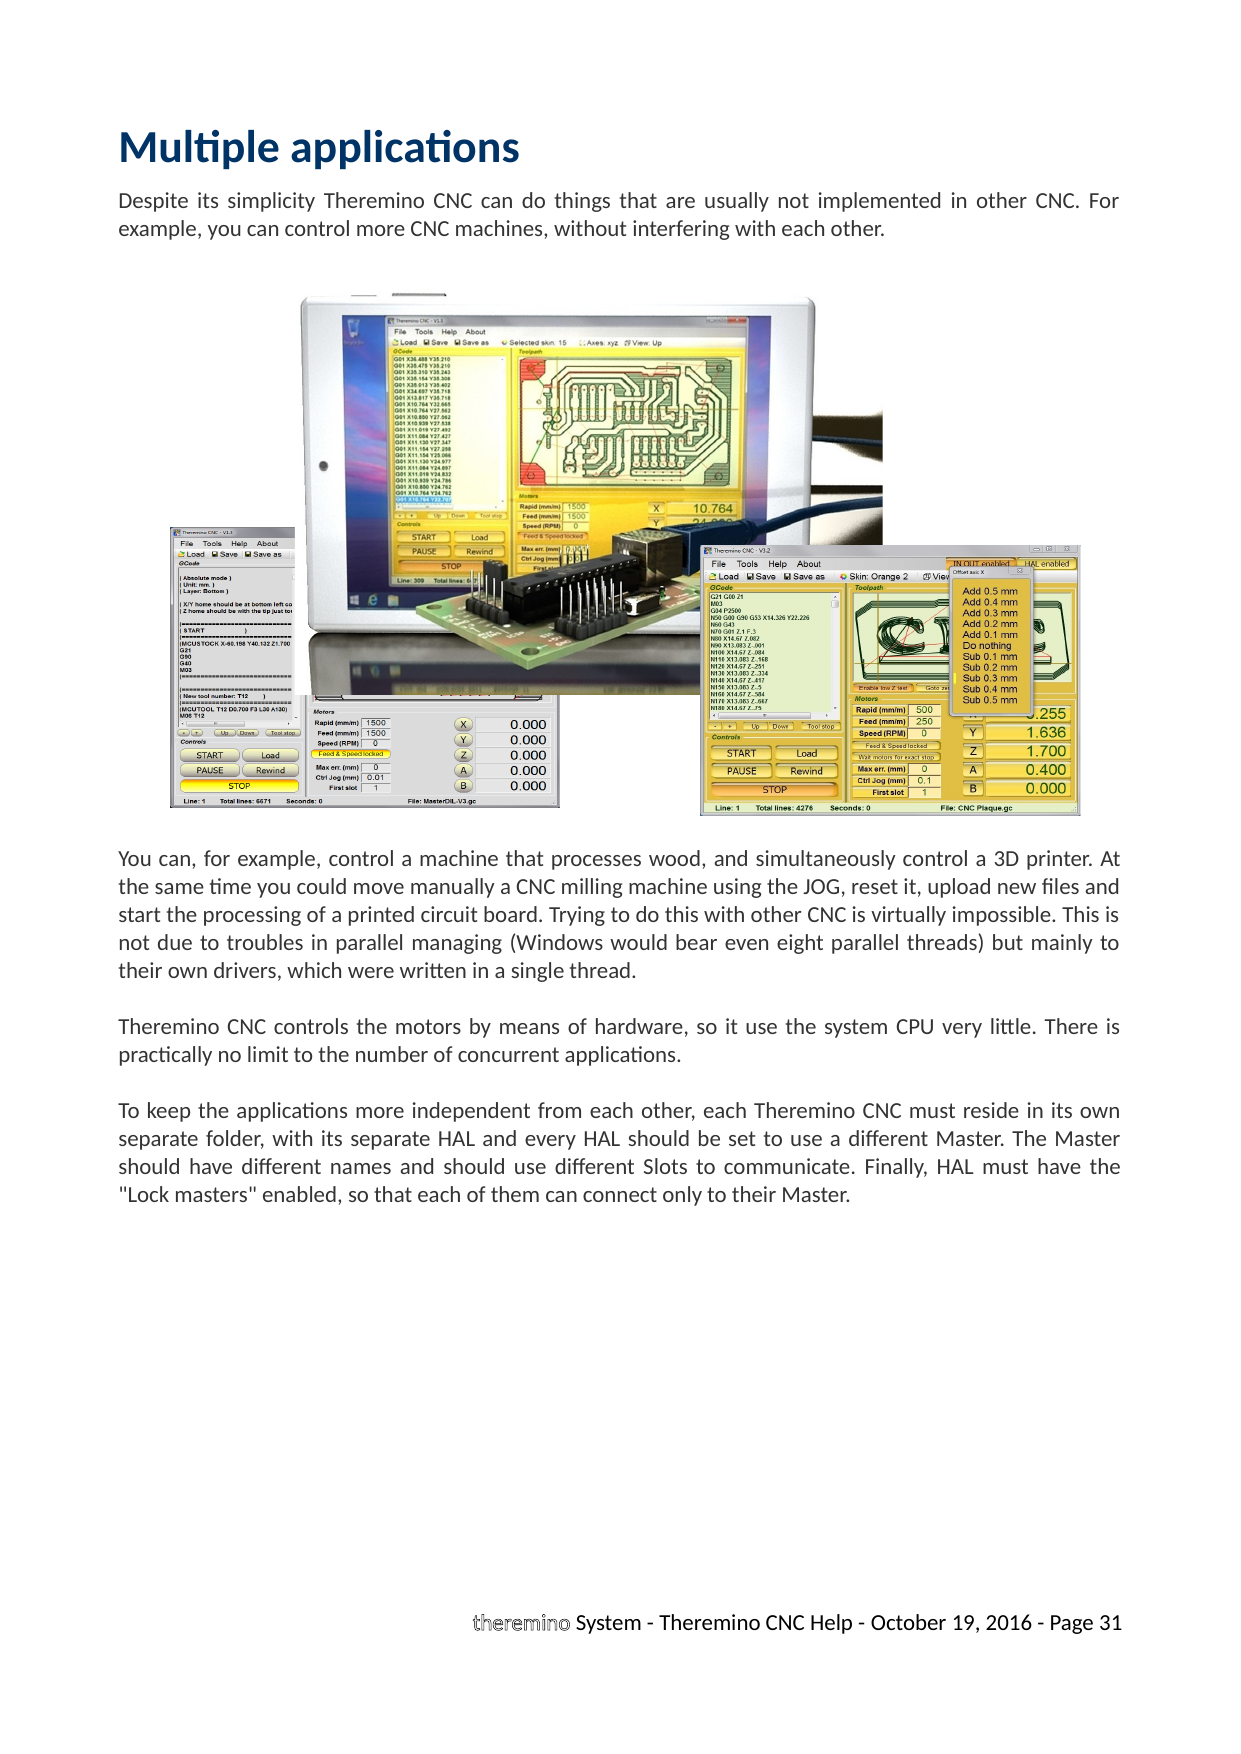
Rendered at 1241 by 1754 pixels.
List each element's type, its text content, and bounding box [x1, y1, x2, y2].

subtitle Multiple applications [118, 118, 1122, 174]
picture [170, 280, 1081, 816]
text You can, for example, control a machine that processes wood, and simultaneously control a 3D printer. At the same time you could move manually a CNC milling machine using the JOG, reset it, upload new files and start the processing of a printed circuit board. Trying to do this with other CNC is virtually impossible. This is not due to troubles in parallel managing (Windows would bear even eight parallel threads) but mainly to their own drivers, which were written in a single thread. Theremino CNC controls the motors by means of hardware, so it use the system CPU very little. There is practically no limit to the number of concurrent applications. To keep the applications more independent from each other, each Theremino CNC must reside in its own separate folder, with its separate HAL and every HAL should be set to use a different Master. The Master should have different names and should use different Slots to communicate. Finally, HAL must have the "Lock masters" enabled, so that each of them can connect only to their Master. [118, 280, 1122, 1208]
text Despite its simplicity Theremino CNC can do things that are usually not implemented in other CNC. For example, you can control more CNC machines, without interfering with each other. [118, 186, 1122, 242]
